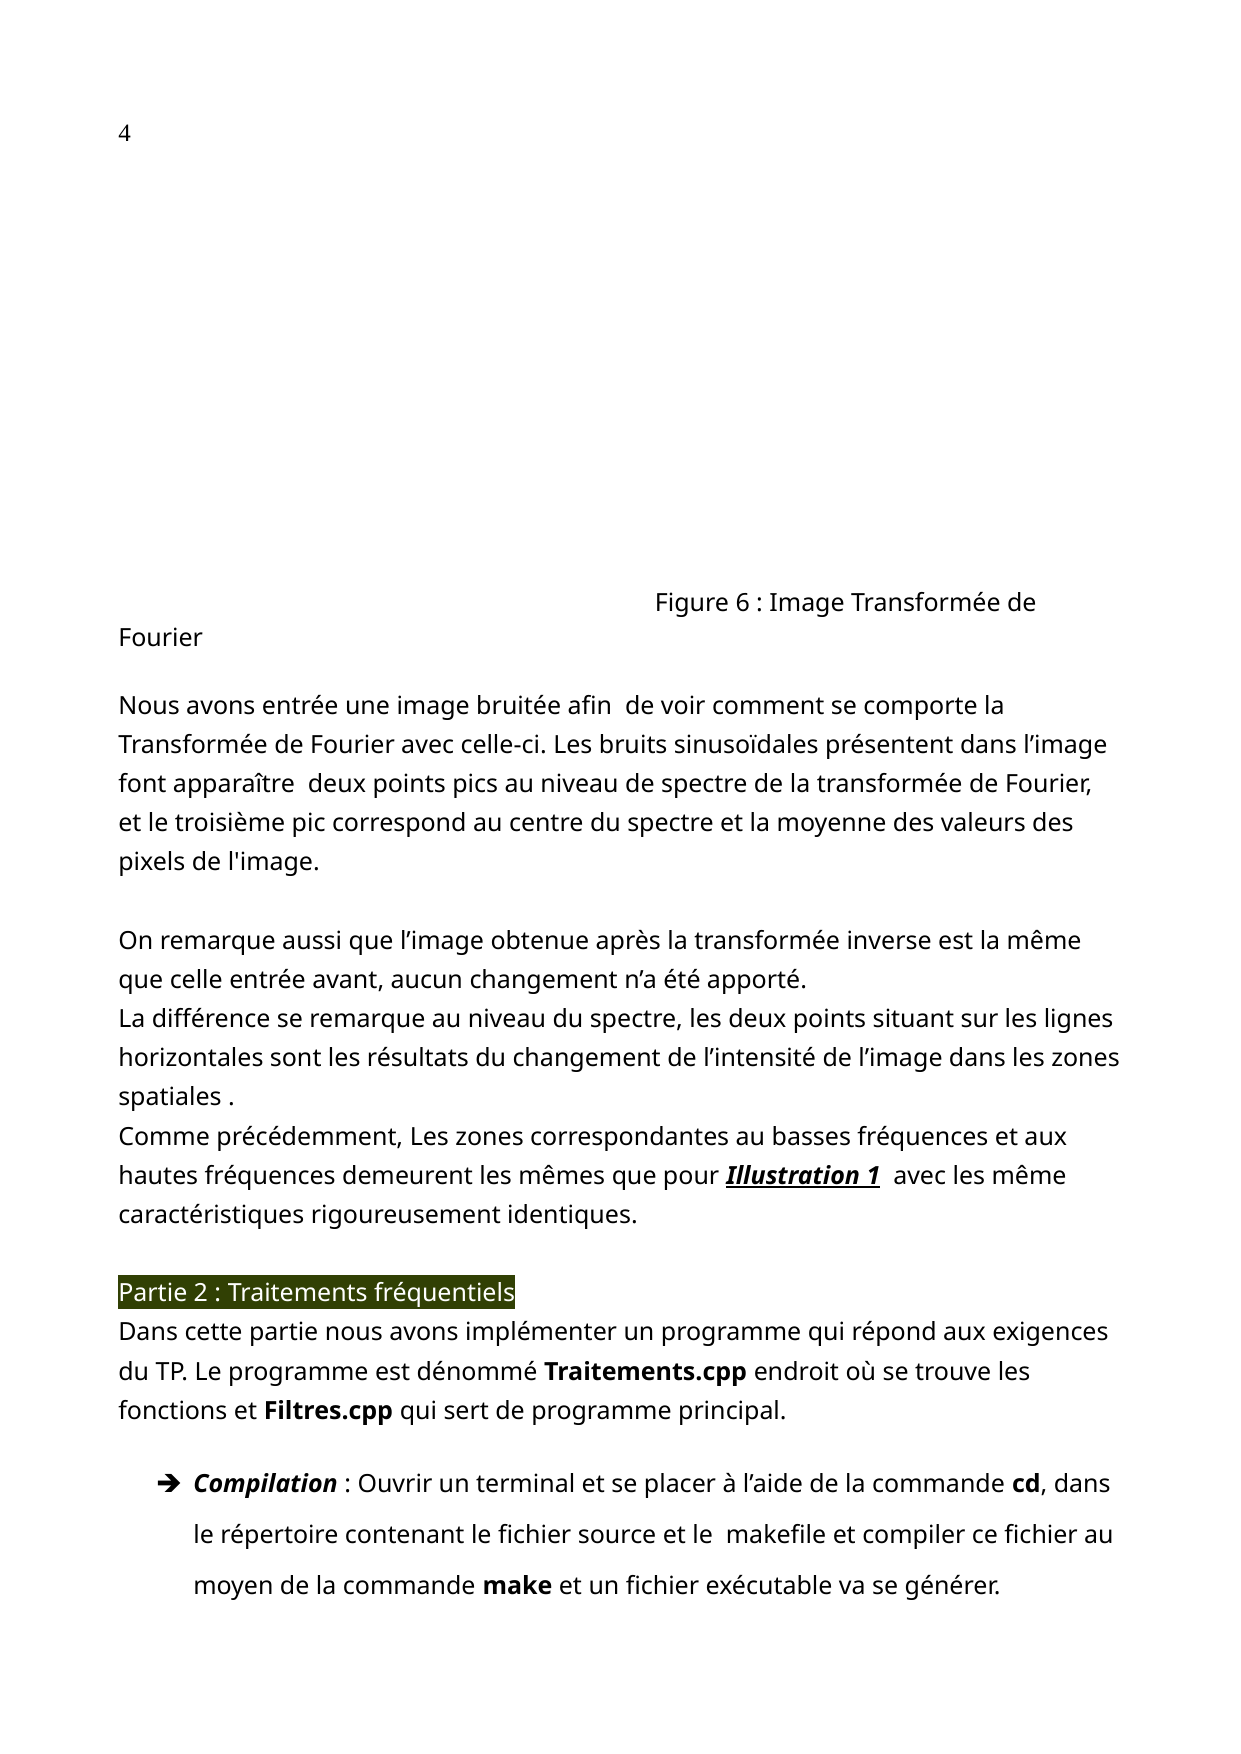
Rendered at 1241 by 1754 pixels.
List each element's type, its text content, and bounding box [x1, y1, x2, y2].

text Dans cette partie nous avons implémenter un programme qui répond aux exigences du TP. Le programme est dénommé Traitements.cpp endroit où se trouve les fonctions et Filtres.cpp qui sert de programme principal. [118, 1314, 1122, 1426]
text La différence se remarque au niveau du spectre, les deux points situant sur les lignes horizontales sont les résultats du changement de l’intensité de l’image dans les zones spatiales . [118, 1001, 1122, 1113]
text Comme précédemment, Les zones correspondantes au basses fréquences et aux hautes fréquences demeurent les mêmes que pour Illustration 1 avec les même caractéristiques rigoureusement identiques. [118, 1118, 1122, 1231]
text Nous avons entrée une image bruitée afin de voir comment se comporte la Transformée de Fourier avec celle-ci. Les bruits sinusoïdales présentent dans l’image font apparaître deux points pics au niveau de spectre de la transformée de Fourier, et le troisième pic correspond au centre du spectre et la moyenne des valeurs des pixels de l'image. [118, 687, 1122, 878]
text On remarque aussi que l’image obtenue après la transformée inverse est la même que celle entrée avant, aucun changement n’a été apporté. [118, 922, 1122, 996]
text Figure 6 : Image Transformée de Fourier [118, 585, 1122, 653]
list Compilation : Ouvrir un terminal et se placer à l’aide de la commande cd, dans le répertoire contenant le fichier source et le makefile et compiler ce fichier au moyen de la commande make et un fichier exécutable va se générer. [156, 1466, 1122, 1602]
text Partie 2 : Traitements fréquentiels [118, 1275, 1122, 1309]
